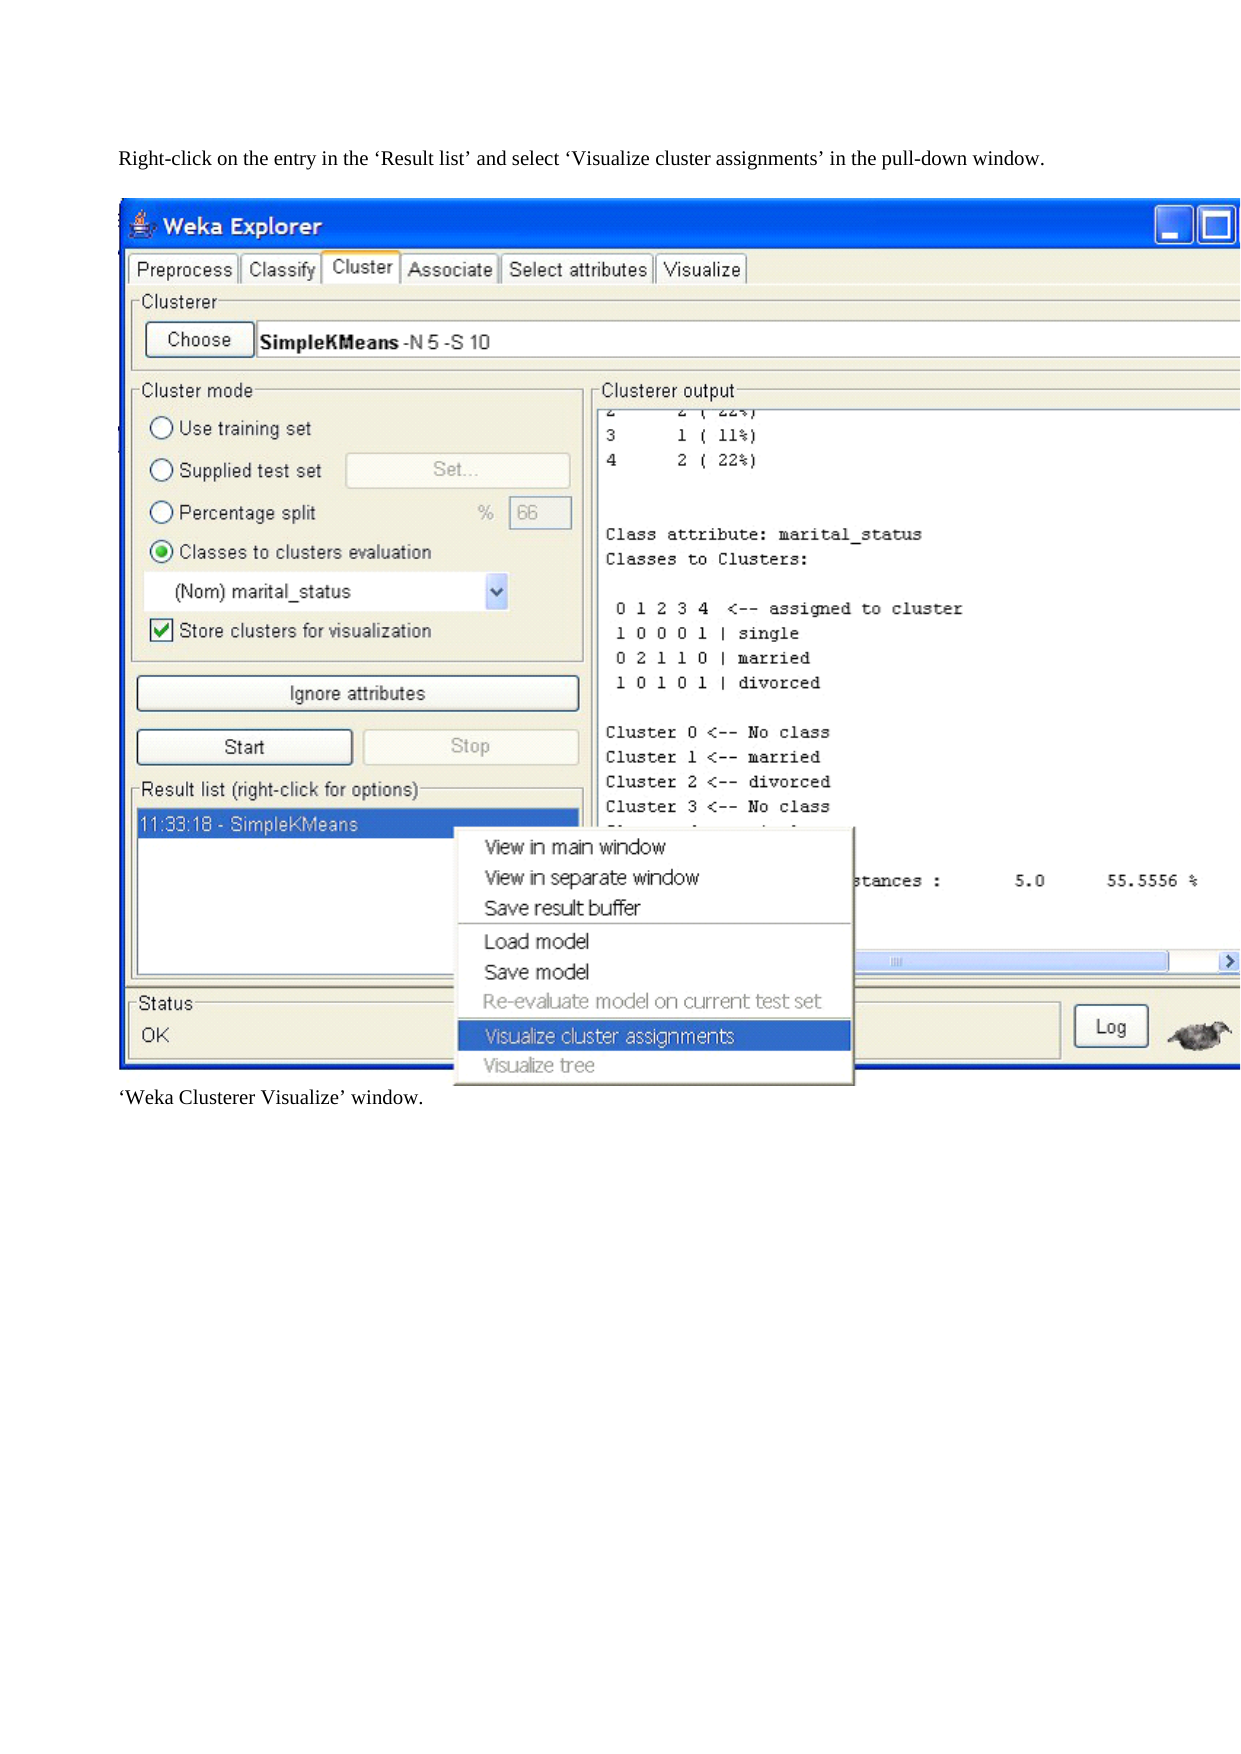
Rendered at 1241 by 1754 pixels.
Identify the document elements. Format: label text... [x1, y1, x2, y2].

text Right-click on the entry in the ‘Result list’ and select ‘Visualize cluster assignments’ in the pull-down window. [118, 146, 1122, 170]
text ‘Weka Clusterer Visualize’ window. [118, 1086, 1122, 1109]
